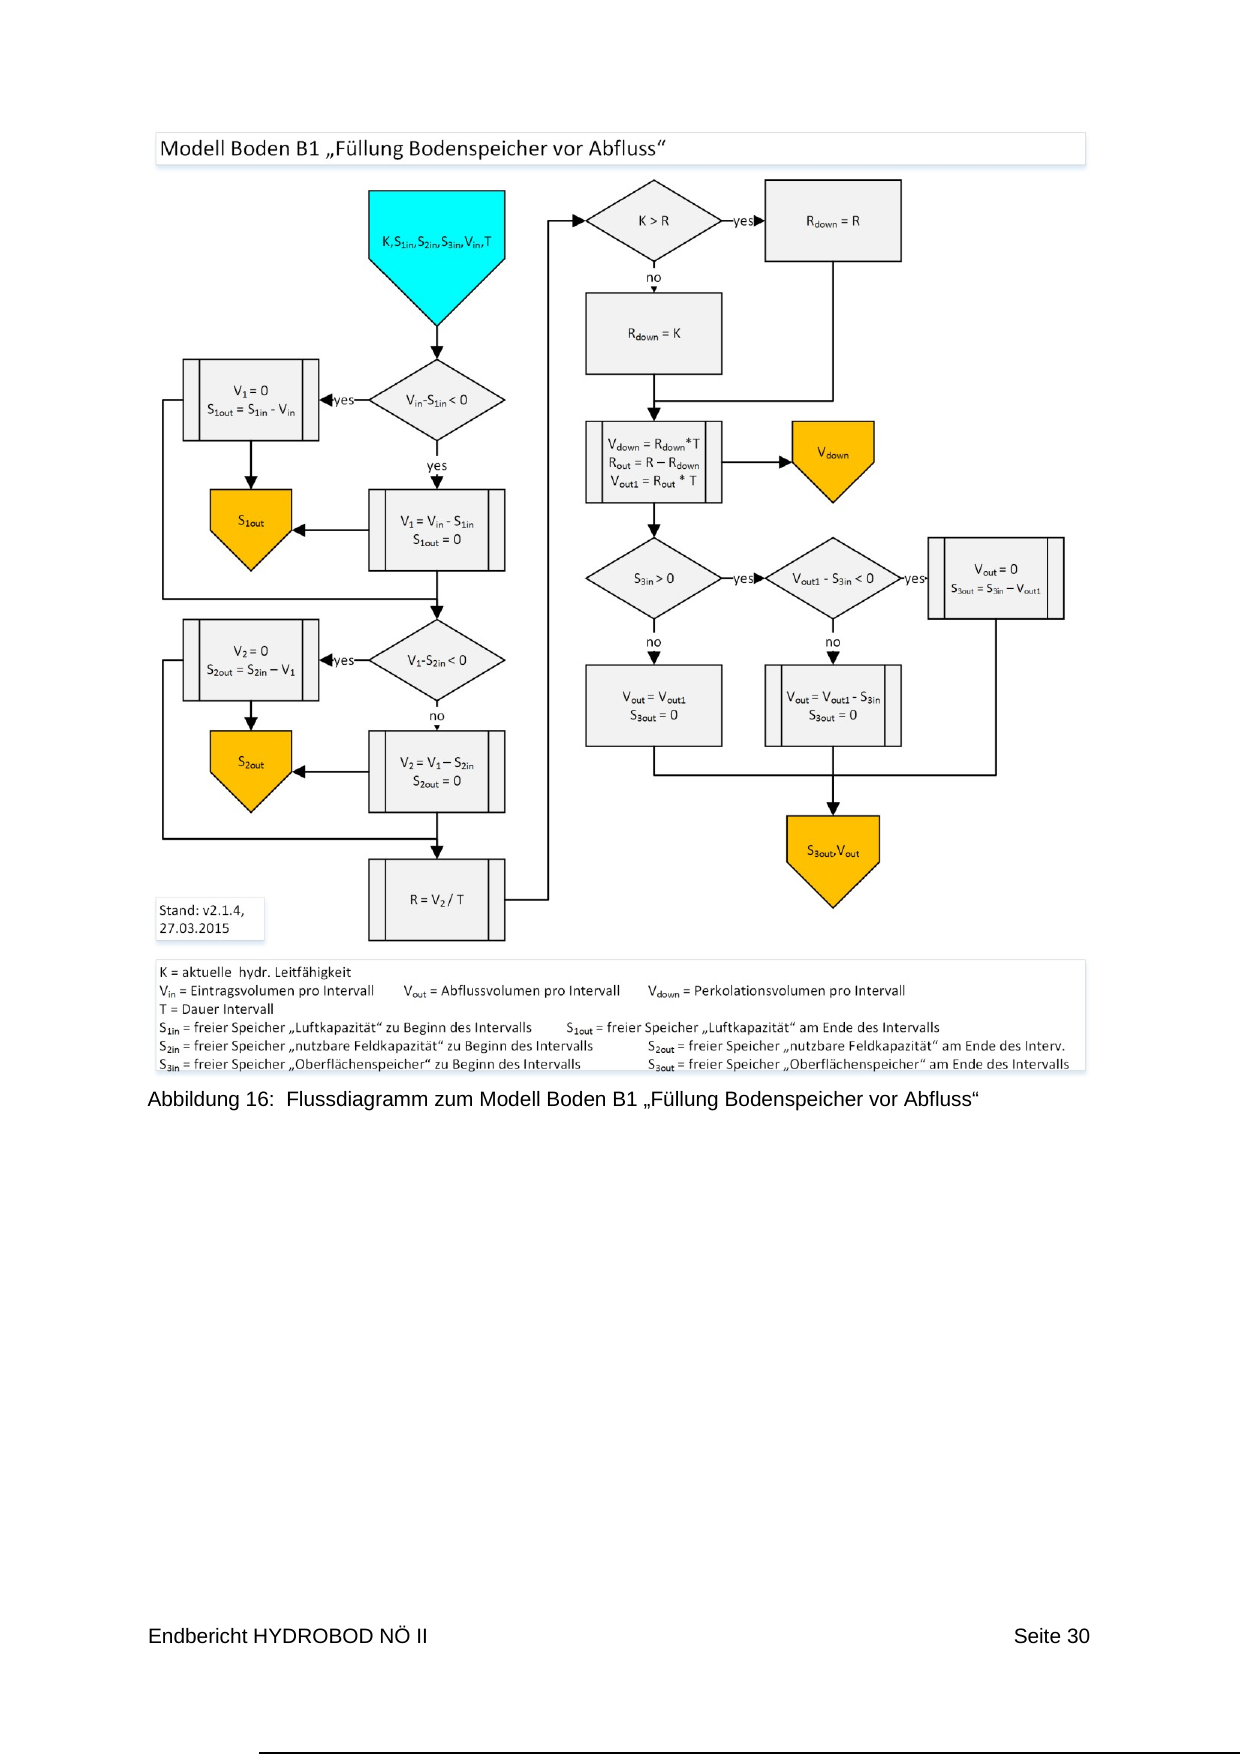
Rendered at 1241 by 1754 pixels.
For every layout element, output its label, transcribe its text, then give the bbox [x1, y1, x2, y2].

text Abbildung 16: Flussdiagramm zum Modell Boden B1 „Füllung Bodenspeicher vor Abfluss“ [147, 1087, 1123, 1111]
